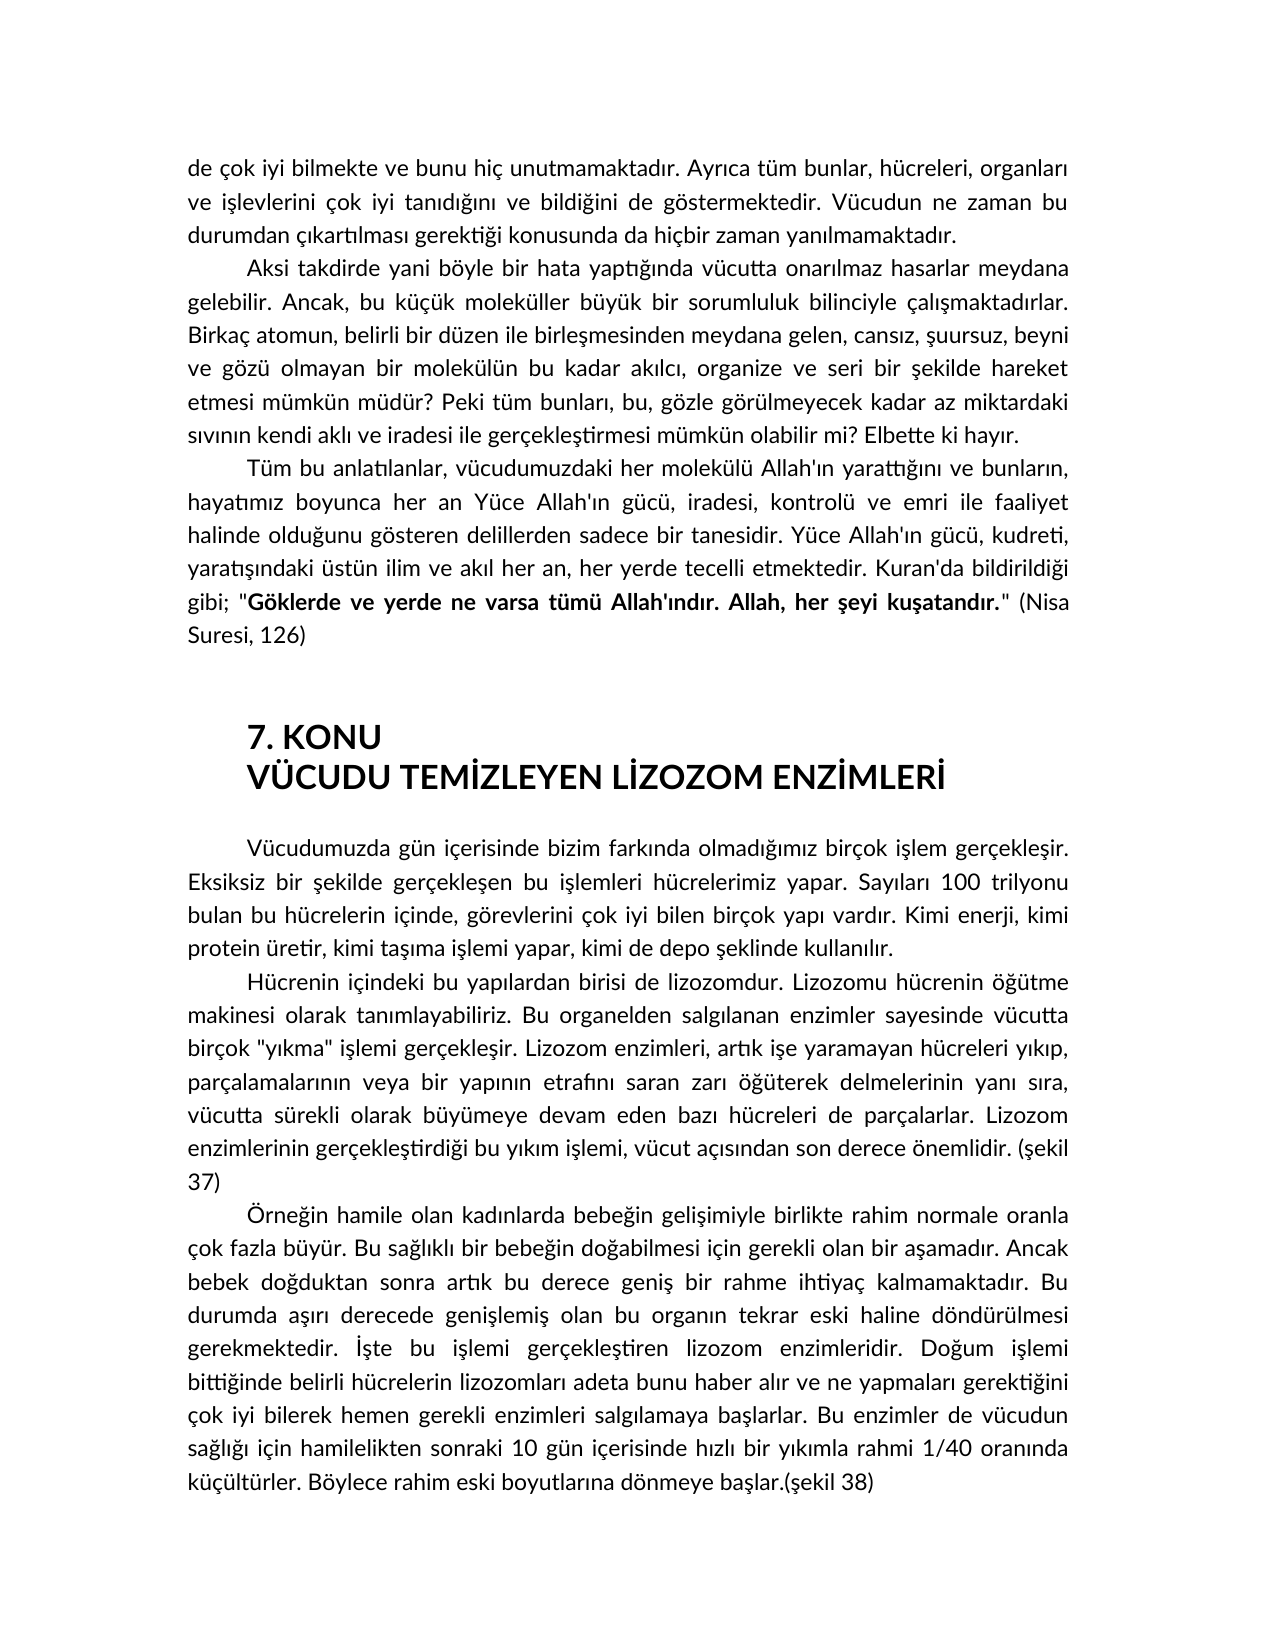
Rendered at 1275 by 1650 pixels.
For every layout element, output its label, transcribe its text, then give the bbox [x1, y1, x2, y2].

text de çok iyi bilmekte ve bunu hiç unutmamaktadır. Ayrıca tüm bunlar, hücreleri, organları ve işlevlerini çok iyi tanıdığını ve bildiğini de göstermektedir. Vücudun ne zaman bu durumdan çıkartılması gerektiği konusunda da hiçbir zaman yanılmamaktadır. [187, 150, 1070, 250]
text Hücrenin içindeki bu yapılardan birisi de lizozomdur. Lizozomu hücrenin öğütme makinesi olarak tanımlayabiliriz. Bu organelden salgılanan enzimler sayesinde vücutta birçok "yıkma" işlemi gerçekleşir. Lizozom enzimleri, artık işe yaramayan hücreleri yıkıp, parçalamalarının veya bir yapının etrafını saran zarı öğüterek delmelerinin yanı sıra, vücutta sürekli olarak büyümeye devam eden bazı hücreleri de parçalarlar. Lizozom enzimlerinin gerçekleştirdiği bu yıkım işlemi, vücut açısından son derece önemlidir. (şekil 37) [187, 963, 1070, 1197]
text Örneğin hamile olan kadınlarda bebeğin gelişimiyle birlikte rahim normale oranla çok fazla büyür. Bu sağlıklı bir bebeğin doğabilmesi için gerekli olan bir aşamadır. Ancak bebek doğduktan sonra artık bu derece geniş bir rahme ihtiyaç kalmamaktadır. Bu durumda aşırı derecede genişlemiş olan bu organın tekrar eski haline döndürülmesi gerekmektedir. İşte bu işlemi gerçekleştiren lizozom enzimleridir. Doğum işlemi bittiğinde belirli hücrelerin lizozomları adeta bunu haber alır ve ne yapmaları gerektiğini çok iyi bilerek hemen gerekli enzimleri salgılamaya başlarlar. Bu enzimler de vücudun sağlığı için hamilelikten sonraki 10 gün içerisinde hızlı bir yıkımla rahmi 1/40 oranında küçültürler. Böylece rahim eski boyutlarına dönmeye başlar.(şekil 38) [187, 1197, 1070, 1497]
text Tüm bu anlatılanlar, vücudumuzdaki her molekülü Allah'ın yarattığını ve bunların, hayatımız boyunca her an Yüce Allah'ın gücü, iradesi, kontrolü ve emri ile faaliyet halinde olduğunu gösteren delillerden sadece bir tanesidir. Yüce Allah'ın gücü, kudreti, yaratışındaki üstün ilim ve akıl her an, her yerde tecelli etmektedir. Kuran'da bildirildiği gibi; "Göklerde ve yerde ne varsa tümü Allah'ındır. Allah, her şeyi kuşatandır." (Nisa Suresi, 126) [187, 450, 1070, 650]
text Vücudumuzda gün içerisinde bizim farkında olmadığımız birçok işlem gerçekleşir. Eksiksiz bir şekilde gerçekleşen bu işlemleri hücrelerimiz yapar. Sayıları 100 trilyonu bulan bu hücrelerin içinde, görevlerini çok iyi bilen birçok yapı vardır. Kimi enerji, kimi protein üretir, kimi taşıma işlemi yapar, kimi de depo şeklinde kullanılır. [187, 830, 1070, 963]
text Aksi takdirde yani böyle bir hata yaptığında vücutta onarılmaz hasarlar meydana gelebilir. Ancak, bu küçük moleküller büyük bir sorumluluk bilinciyle çalışmaktadırlar. Birkaç atomun, belirli bir düzen ile birleşmesinden meydana gelen, cansız, şuursuz, beyni ve gözü olmayan bir molekülün bu kadar akılcı, organize ve seri bir şekilde hareket etmesi mümkün müdür? Peki tüm bunları, bu, gözle görülmeyecek kadar az miktardaki sıvının kendi aklı ve iradesi ile gerçekleştirmesi mümkün olabilir mi? Elbette ki hayır. [187, 250, 1070, 450]
text VÜCUDU TEMİZLEYEN LİZOZOM ENZİMLERİ [187, 757, 1070, 797]
text 7. KONU [187, 717, 1070, 757]
